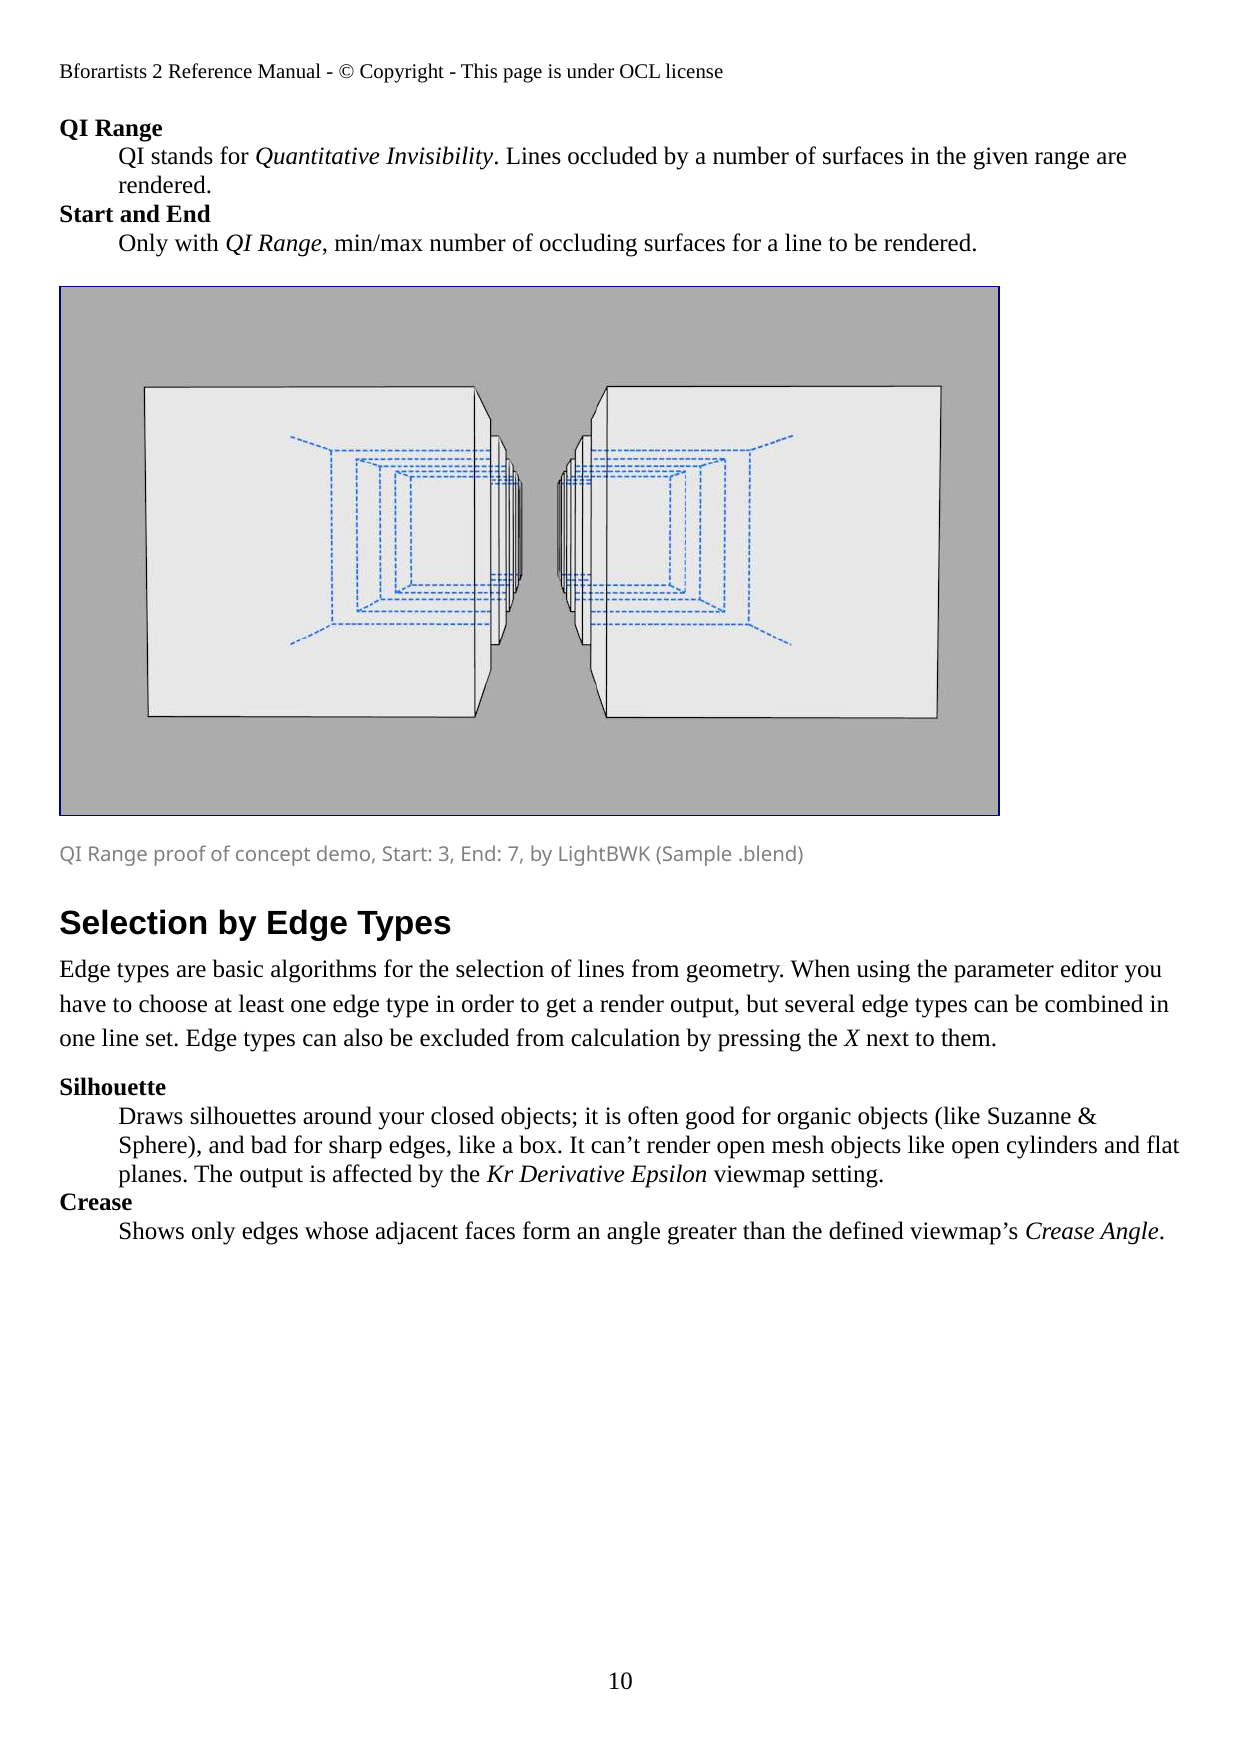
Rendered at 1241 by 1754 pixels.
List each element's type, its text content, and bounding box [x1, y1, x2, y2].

subtitle Crease [59, 1187, 1181, 1216]
list QI stands for Quantitative Invisibility. Lines occluded by a number of surfaces in the given range are rendered. [118, 141, 1181, 199]
list Only with QI Range, min/max number of occluding surfaces for a line to be rendered. [118, 228, 1181, 256]
list Draws silhouettes around your closed objects; it is often good for organic objects (like Suzanne & Sphere), and bad for sharp edges, like a box. It can’t render open mesh objects like open cylinders and flat planes. The output is affected by the Kr Derivative Epsilon viewmap setting. [118, 1101, 1181, 1187]
picture [61, 287, 998, 815]
list Shows only edges whose adjacent faces form an angle greater than the defined viewmap’s Crease Angle. [118, 1216, 1181, 1245]
subtitle Selection by Edge Types [59, 903, 1181, 942]
subtitle Silhouette [59, 1072, 1181, 1101]
text QI Range proof of concept demo, Start: 3, End: 7, by LightBWK (Sample .blend) [59, 837, 1181, 868]
text Edge types are basic algorithms for the selection of lines from geometry. When using the parameter editor you have to choose at least one edge type in order to get a render output, but several edge types can be combined in one line set. Edge types can also be excluded from calculation by pressing the X next to them. [59, 954, 1181, 1052]
subtitle QI Range [59, 113, 1181, 141]
subtitle Start and End [59, 199, 1181, 228]
